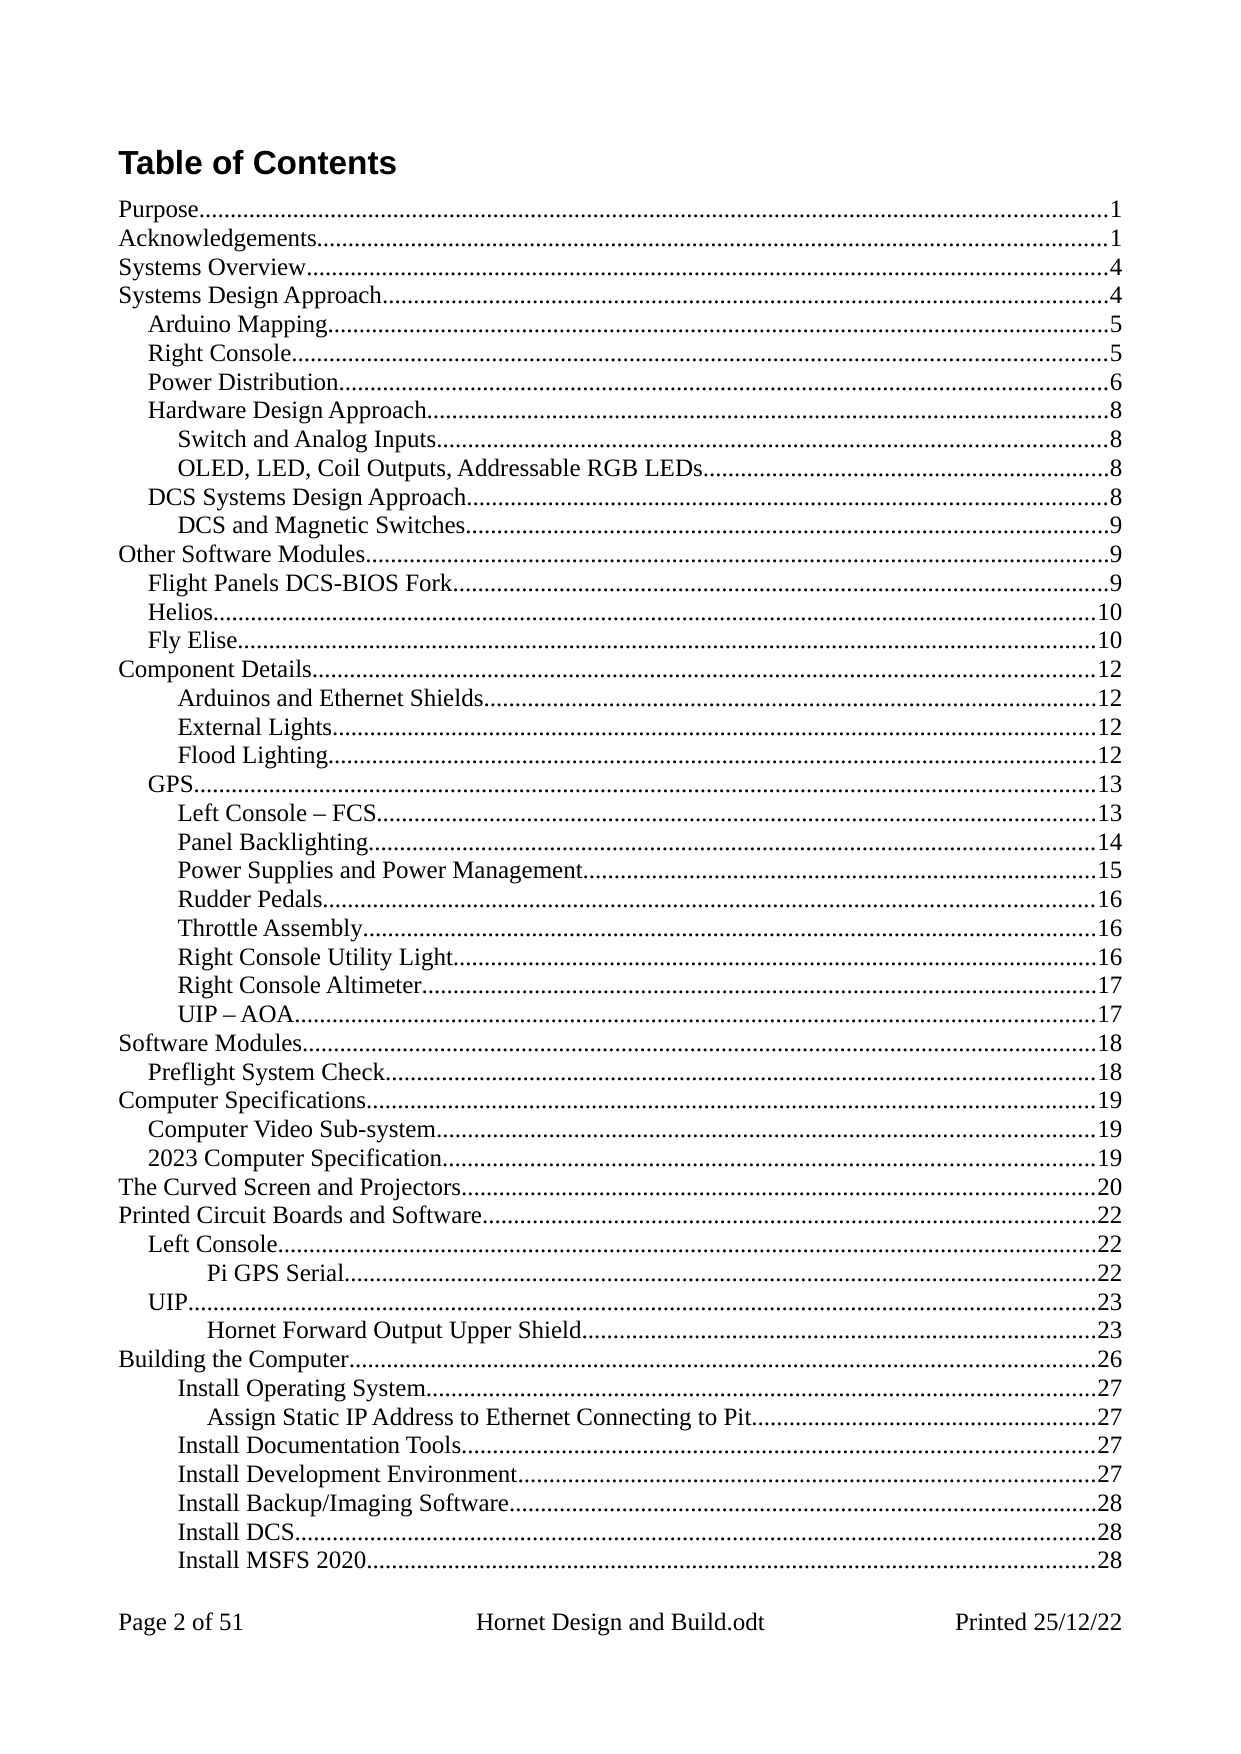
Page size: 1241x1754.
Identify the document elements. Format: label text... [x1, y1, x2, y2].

text The Curved Screen and Projectors 20 [118, 1172, 1122, 1200]
text Helios 10 [148, 597, 1122, 625]
text Computer Video Sub-system 19 [148, 1114, 1122, 1143]
text Power Supplies and Power Management 15 [177, 855, 1122, 884]
text Arduinos and Ethernet Shields 12 [177, 683, 1122, 712]
text DCS Systems Design Approach 8 [148, 482, 1122, 510]
text Systems Overview 4 [118, 252, 1122, 280]
text GPS 13 [148, 769, 1122, 798]
text Preflight System Check 18 [148, 1057, 1122, 1085]
text Arduino Mapping 5 [148, 309, 1122, 338]
text Throttle Assembly 16 [177, 913, 1122, 942]
text DCS and Magnetic Switches 9 [177, 510, 1122, 539]
text Install Development Environment 27 [177, 1459, 1122, 1488]
text Install Backup/Imaging Software 28 [177, 1488, 1122, 1517]
text Left Console 22 [148, 1229, 1122, 1258]
text Right Console Altimeter 17 [177, 970, 1122, 999]
text 2023 Computer Specification 19 [148, 1143, 1122, 1172]
text Panel Backlighting 14 [177, 827, 1122, 855]
text Left Console – FCS 13 [177, 798, 1122, 827]
text UIP – AOA 17 [177, 999, 1122, 1028]
text Right Console 5 [148, 338, 1122, 367]
text Install Documentation Tools 27 [177, 1430, 1122, 1459]
text Hornet Forward Output Upper Shield 23 [207, 1315, 1122, 1344]
text Right Console Utility Light 16 [177, 942, 1122, 970]
text Printed Circuit Boards and Software 22 [118, 1200, 1122, 1229]
text Rudder Pedals 16 [177, 884, 1122, 913]
text Assign Static IP Address to Ethernet Connecting to Pit 27 [207, 1402, 1122, 1430]
text Fly Elise 10 [148, 625, 1122, 654]
text Systems Design Approach 4 [118, 280, 1122, 309]
text Acknowledgements 1 [118, 223, 1122, 252]
text Install Operating System 27 [177, 1373, 1122, 1402]
text Install MSFS 2020 28 [177, 1545, 1122, 1574]
text External Lights 12 [177, 712, 1122, 740]
text Pi GPS Serial 22 [207, 1258, 1122, 1287]
text Computer Specifications 19 [118, 1085, 1122, 1114]
text Switch and Analog Inputs 8 [177, 424, 1122, 453]
text Hardware Design Approach 8 [148, 395, 1122, 424]
text Purpose 1 [118, 194, 1122, 223]
text OLED, LED, Coil Outputs, Addressable RGB LEDs 8 [177, 453, 1122, 482]
text Power Distribution 6 [148, 367, 1122, 395]
text Flood Lighting 12 [177, 740, 1122, 769]
text Install DCS 28 [177, 1517, 1122, 1545]
text Building the Computer 26 [118, 1344, 1122, 1373]
text Software Modules 18 [118, 1028, 1122, 1057]
subtitle Table of Contents [118, 143, 1122, 182]
text Component Details 12 [118, 654, 1122, 683]
text Flight Panels DCS-BIOS Fork 9 [148, 568, 1122, 597]
text Other Software Modules 9 [118, 539, 1122, 568]
text UIP 23 [148, 1287, 1122, 1315]
